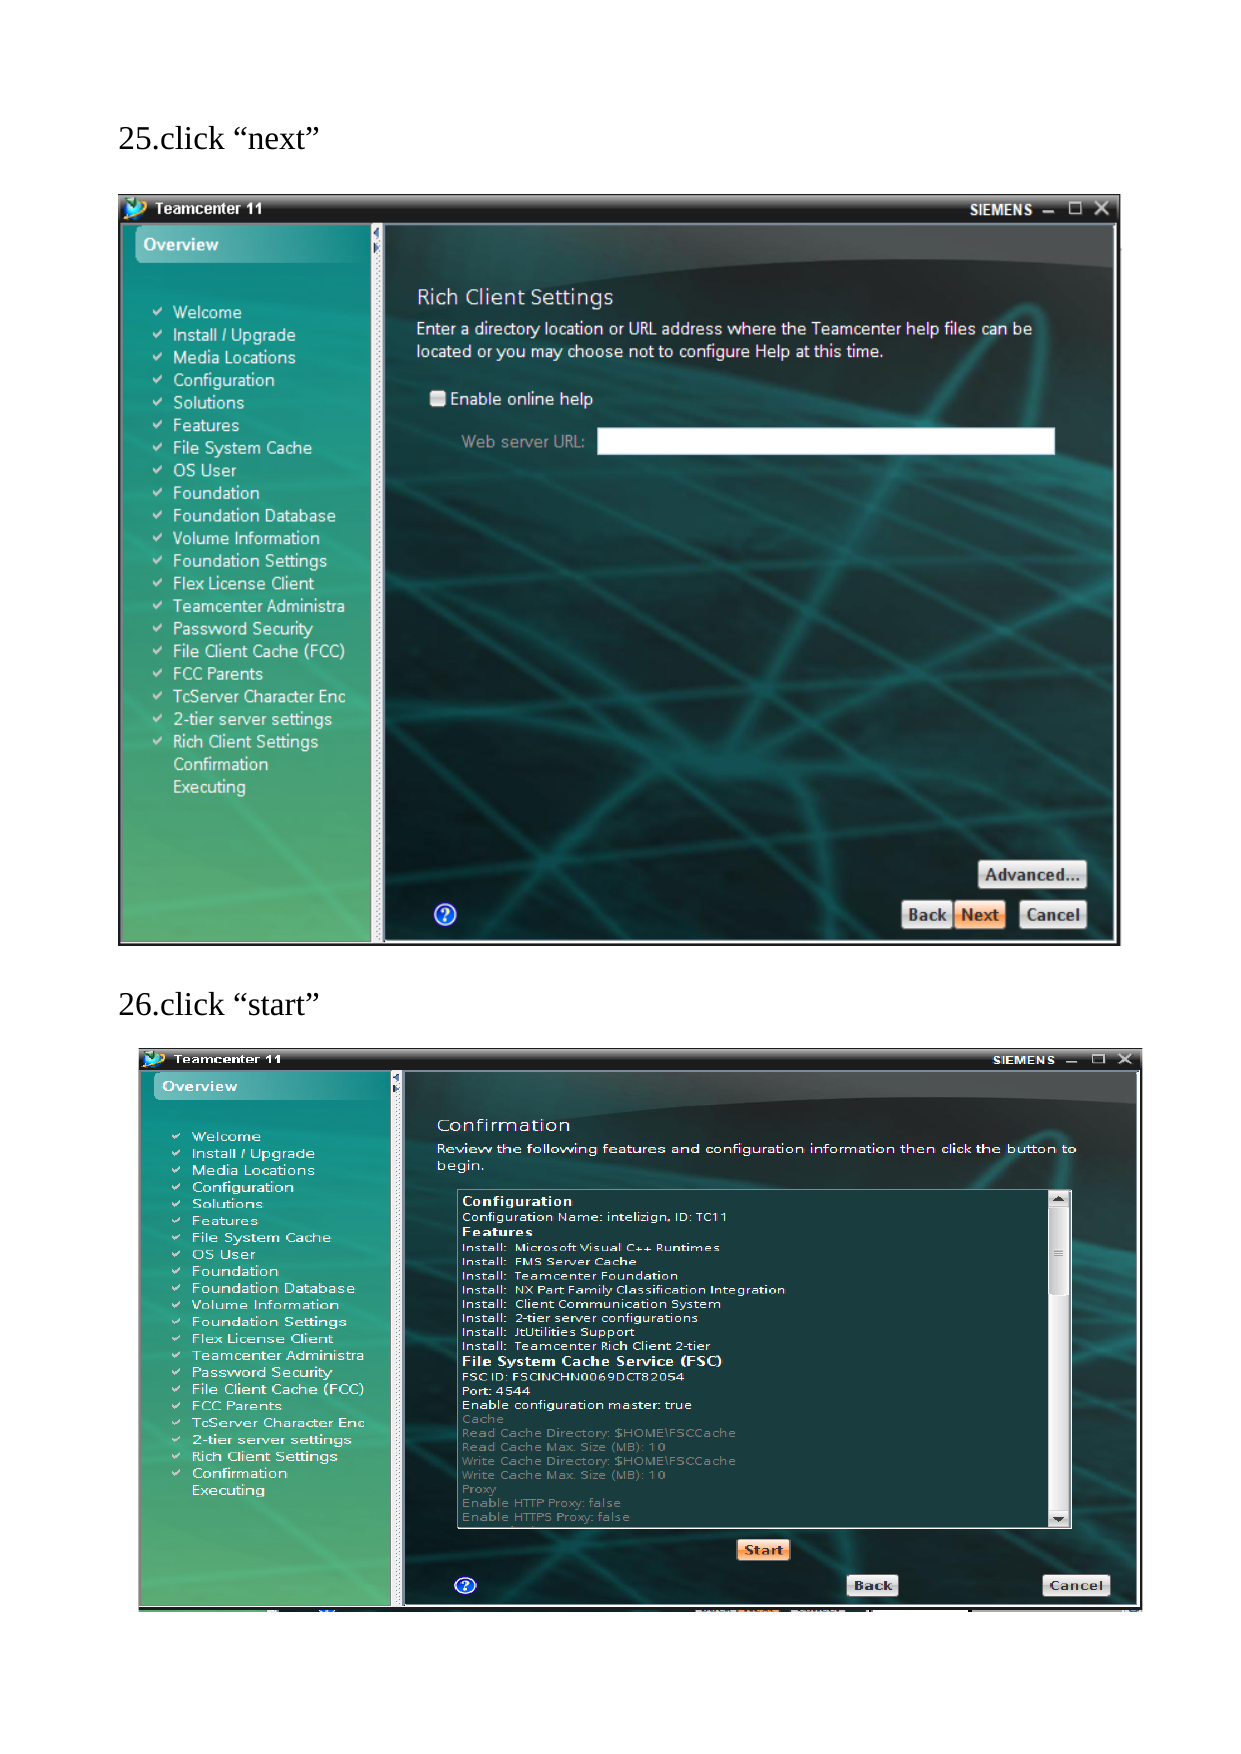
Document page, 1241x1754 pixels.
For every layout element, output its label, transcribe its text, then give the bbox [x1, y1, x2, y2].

text 25.click “next” [118, 118, 1122, 156]
picture [118, 194, 1123, 946]
text 26.click “start” [118, 984, 1122, 1022]
picture [138, 1048, 1143, 1612]
